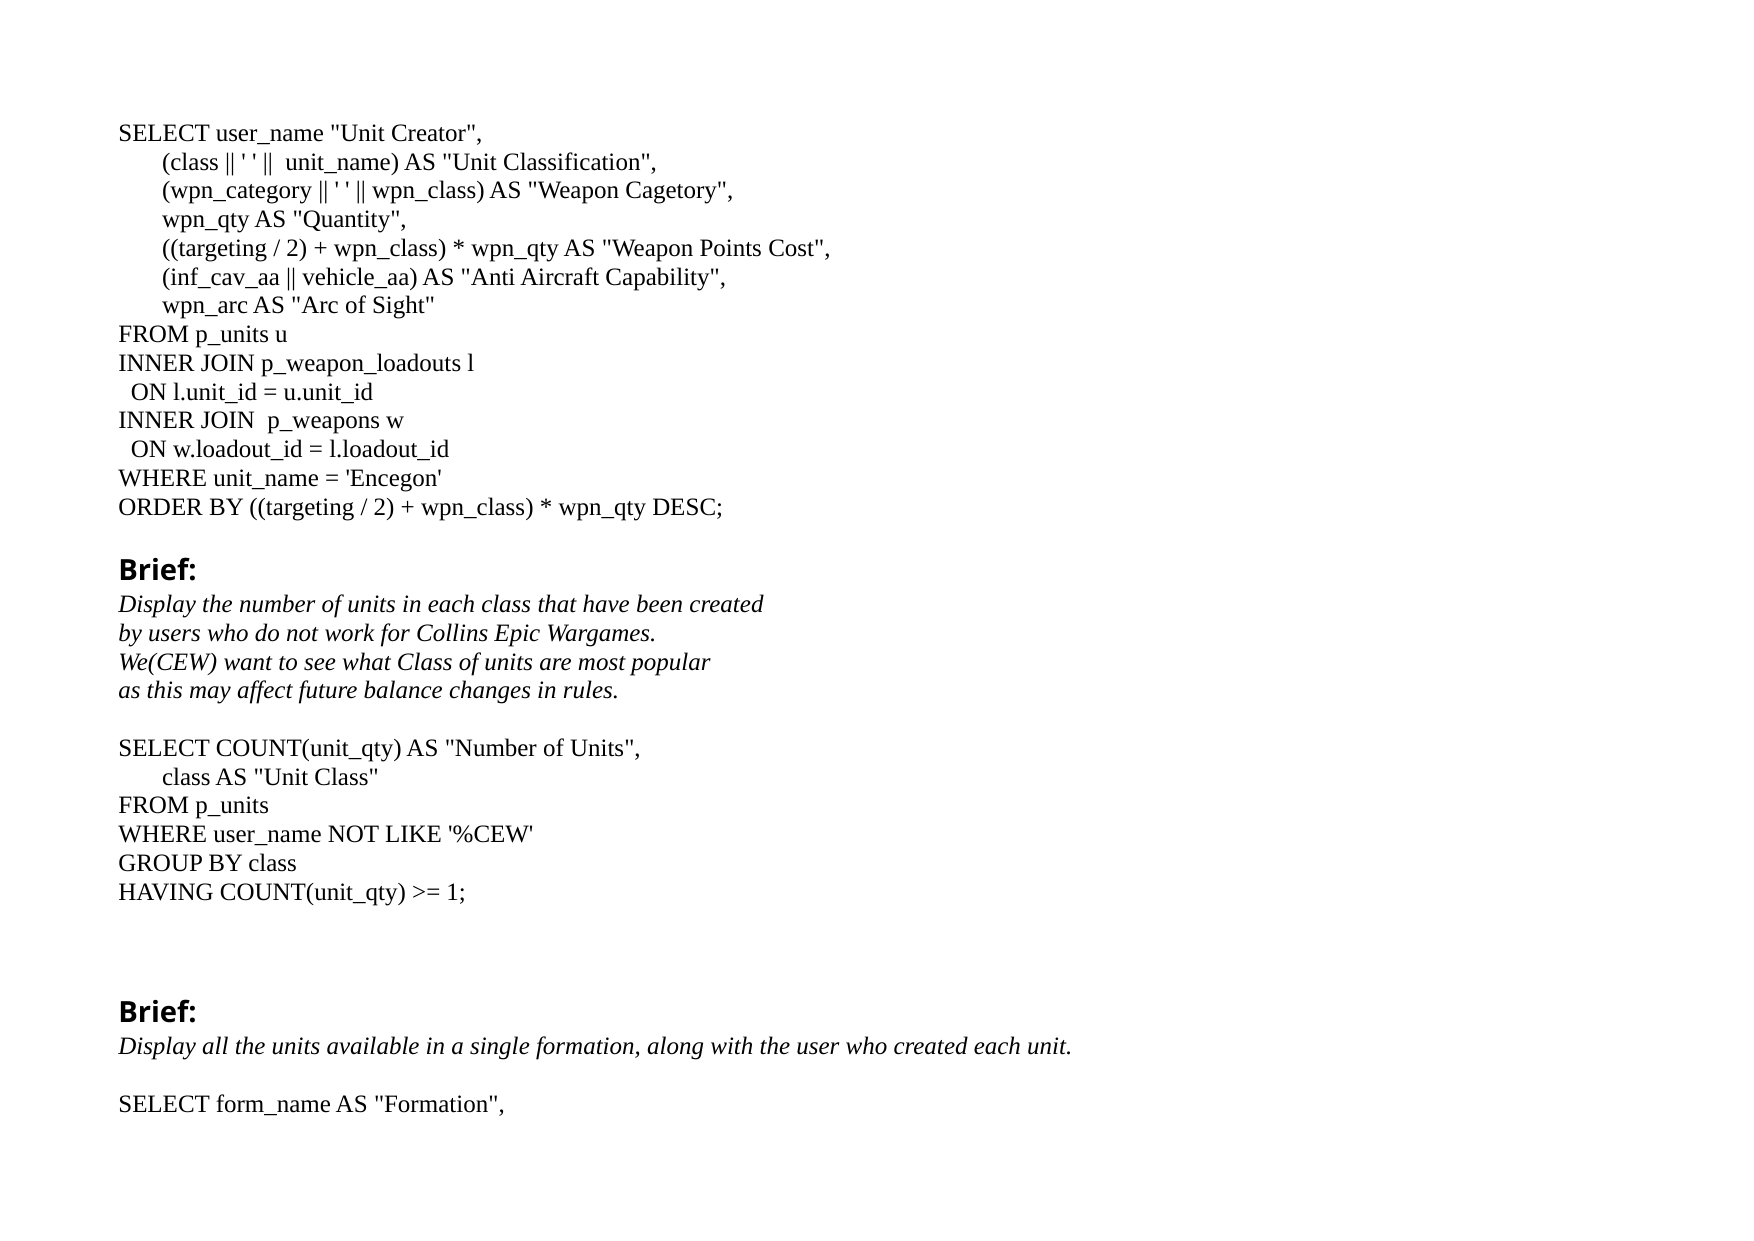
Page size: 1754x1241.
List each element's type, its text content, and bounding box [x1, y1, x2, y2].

text (class || ' ' || unit_name) AS "Unit Classification", [118, 147, 1636, 176]
text WHERE user_name NOT LIKE '%CEW' [118, 819, 1636, 848]
text wpn_arc AS "Arc of Sight" [118, 291, 1636, 319]
text SELECT form_name AS "Formation", [118, 1089, 1636, 1117]
text (inf_cav_aa || vehicle_aa) AS "Anti Aircraft Capability", [118, 262, 1636, 291]
text We(CEW) want to see what Class of units are most popular [118, 647, 1636, 675]
text ((targeting / 2) + wpn_class) * wpn_qty AS "Weapon Points Cost", [118, 233, 1636, 262]
text ORDER BY ((targeting / 2) + wpn_class) * wpn_qty DESC; [118, 492, 1636, 521]
text INNER JOIN p_weapon_loadouts l [118, 348, 1636, 377]
text FROM p_units [118, 790, 1636, 819]
text ON l.unit_id = u.unit_id [118, 377, 1636, 406]
text class AS "Unit Class" [118, 762, 1636, 790]
text as this may affect future balance changes in rules. [118, 675, 1636, 704]
text wpn_qty AS "Quantity", [118, 204, 1636, 233]
text Display all the units available in a single formation, along with the user who created each unit. [118, 1031, 1636, 1060]
text by users who do not work for Collins Epic Wargames. [118, 618, 1636, 647]
text SELECT user_name "Unit Creator", [118, 118, 1636, 147]
text ON w.loadout_id = l.loadout_id [118, 434, 1636, 463]
text Brief: [118, 992, 1636, 1031]
text HAVING COUNT(unit_qty) >= 1; [118, 877, 1636, 905]
text GROUP BY class [118, 848, 1636, 877]
text SELECT COUNT(unit_qty) AS "Number of Units", [118, 733, 1636, 762]
text Brief: [118, 549, 1636, 589]
text (wpn_category || ' ' || wpn_class) AS "Weapon Cagetory", [118, 176, 1636, 204]
text FROM p_units u [118, 319, 1636, 348]
text WHERE unit_name = 'Encegon' [118, 463, 1636, 492]
text INNER JOIN p_weapons w [118, 406, 1636, 434]
text Display the number of units in each class that have been created [118, 589, 1636, 618]
